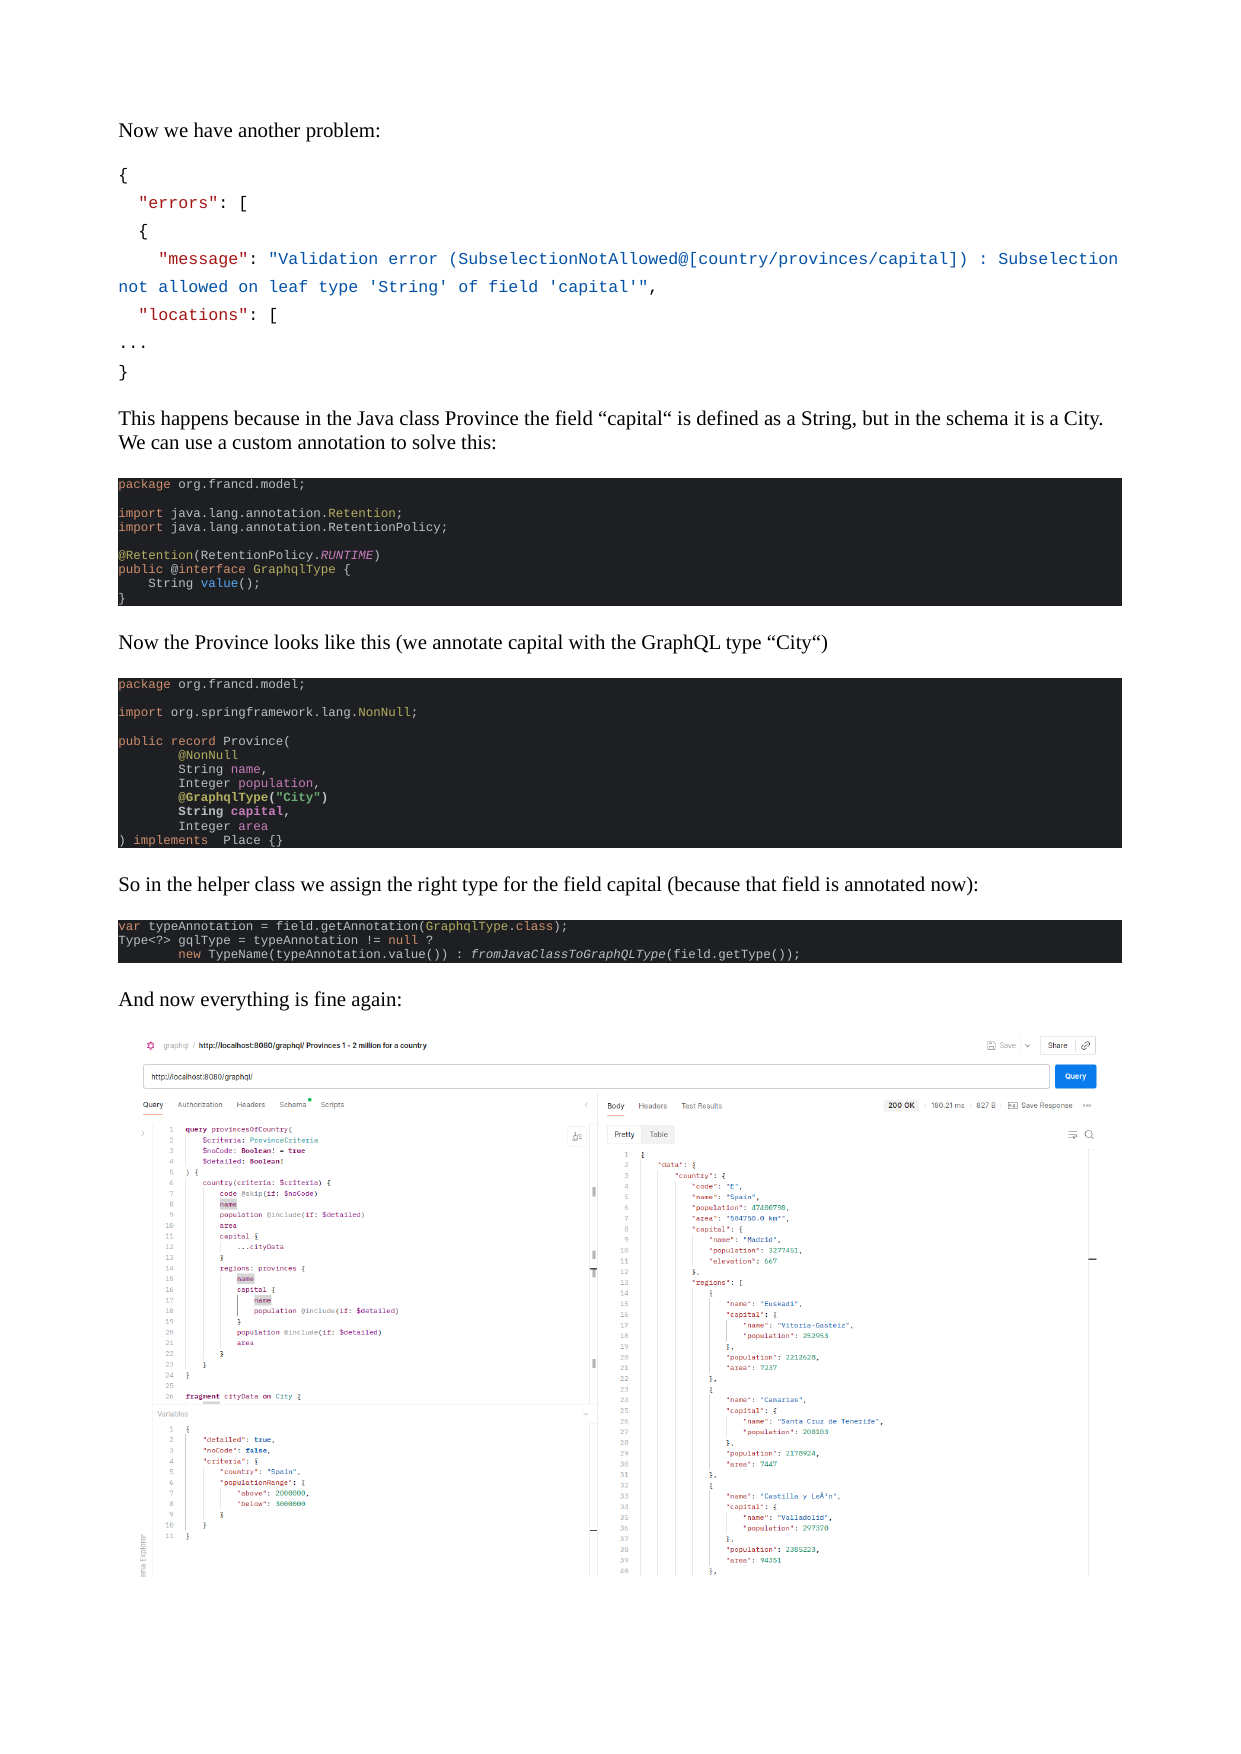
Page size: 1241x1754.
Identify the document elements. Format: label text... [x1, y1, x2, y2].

picture [135, 1034, 1105, 1577]
text } [118, 354, 1122, 382]
text Type<?> gqlType = typeAnnotation != null ? new TypeName(typeAnnotation.value()) : fromJavaClassToGraphQLType(field.getType()); [118, 934, 1122, 963]
text Now we have another problem: [118, 118, 1122, 142]
text "locations": [ [118, 298, 1122, 326]
text "message": "Validation error (SubselectionNotAllowed@[country/provinces/capital]) : Subselection not allowed on leaf type 'String' of field 'capital'", [118, 241, 1122, 298]
text var typeAnnotation = field.getAnnotation(GraphqlType.class); [118, 920, 1122, 934]
text "errors": [ [118, 185, 1122, 213]
text So in the helper class we assign the right type for the field capital (because that field is annotated now): [118, 872, 1122, 896]
text This happens because in the Java class Province the field “capital“ is defined as a String, but in the schema it is a City. [118, 406, 1122, 430]
text And now everything is fine again: [118, 987, 1122, 1011]
text package org.francd.model; import org.springframework.lang.NonNull; public record Province( @NonNull String name, Integer population, @GraphqlType("City") String capital, Integer area ) implements Place {} [118, 678, 1122, 848]
text { [118, 166, 1122, 185]
text { [118, 213, 1122, 241]
text Now the Province looks like this (we annotate capital with the GraphQL type “City“) [118, 630, 1122, 654]
text ... [118, 326, 1122, 354]
text We can use a custom annotation to solve this: [118, 430, 1122, 454]
text package org.francd.model; import java.lang.annotation.Retention; import java.lang.annotation.RetentionPolicy; @Retention(RetentionPolicy.RUNTIME) public @interface GraphqlType { String value(); } [118, 478, 1122, 606]
